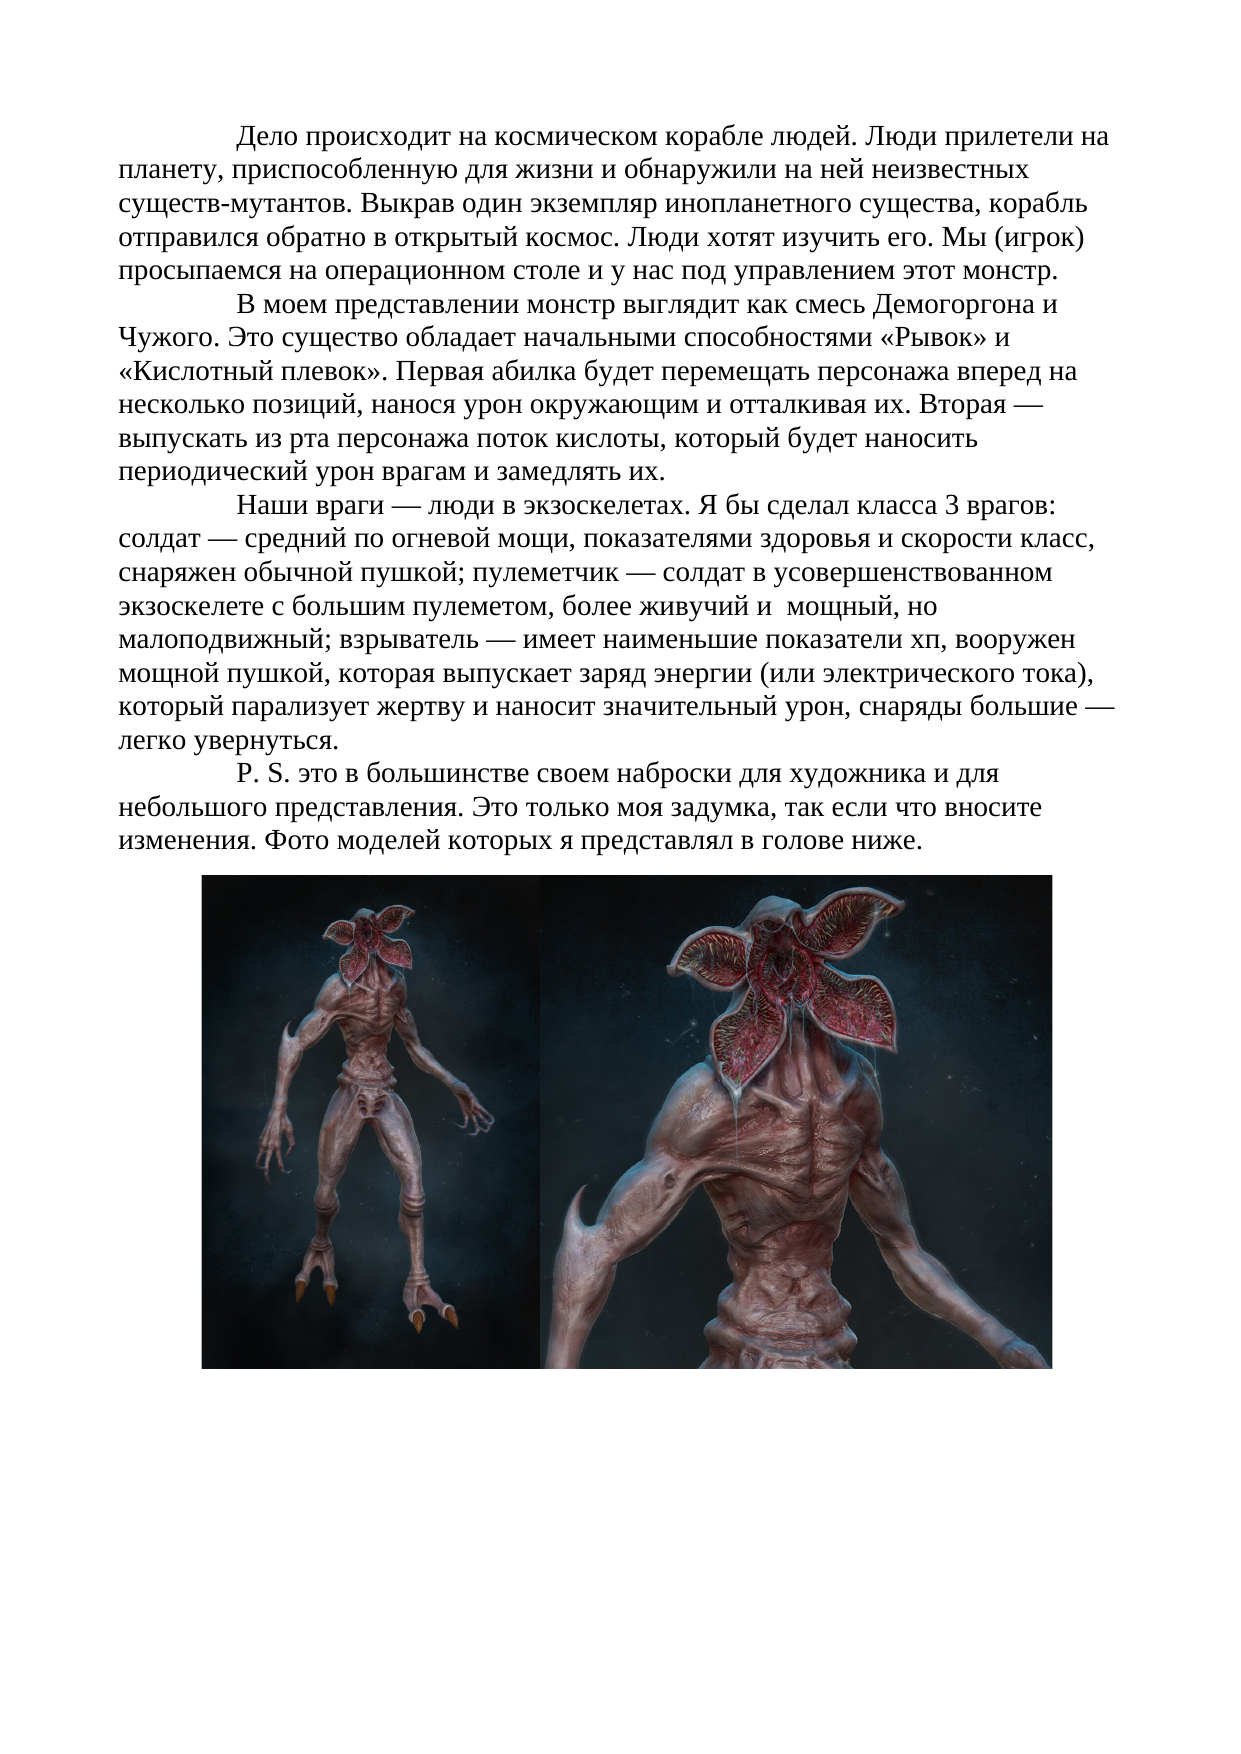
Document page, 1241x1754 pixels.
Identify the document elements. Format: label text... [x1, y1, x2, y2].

text P. S. это в большинстве своем наброски для художника и для небольшого представления. Это только моя задумка, так если что вносите изменения. Фото моделей которых я представлял в голове ниже. [118, 755, 1122, 856]
picture [201, 875, 1053, 1369]
text В моем представлении монстр выглядит как смесь Демогоргона и Чужого. Это существо обладает начальными способностями «Рывок» и «Кислотный плевок». Первая абилка будет перемещать персонажа вперед на несколько позиций, нанося урон окружающим и отталкивая их. Вторая — выпускать из рта персонажа поток кислоты, который будет наносить периодический урон врагам и замедлять их. [118, 286, 1122, 487]
text солдат — средний по огневой мощи, показателями здоровья и скорости класс, снаряжен обычной пушкой; пулеметчик — солдат в усовершенствованном экзоскелете с большим пулеметом, более живучий и мощный, но малоподвижный; взрыватель — имеет наименьшие показатели хп, вооружен мощной пушкой, которая выпускает заряд энергии (или электрического тока), который парализует жертву и наносит значительный урон, снаряды большие — легко увернуться. [118, 521, 1122, 755]
text Дело происходит на космическом корабле людей. Люди прилетели на планету, приспособленную для жизни и обнаружили на ней неизвестных существ-мутантов. Выкрав один экземпляр инопланетного существа, корабль отправился обратно в открытый космос. Люди хотят изучить его. Мы (игрок) просыпаемся на операционном столе и у нас под управлением этот монстр. [118, 118, 1122, 286]
text Наши враги — люди в экзоскелетах. Я бы сделал класса 3 врагов: [118, 487, 1122, 521]
